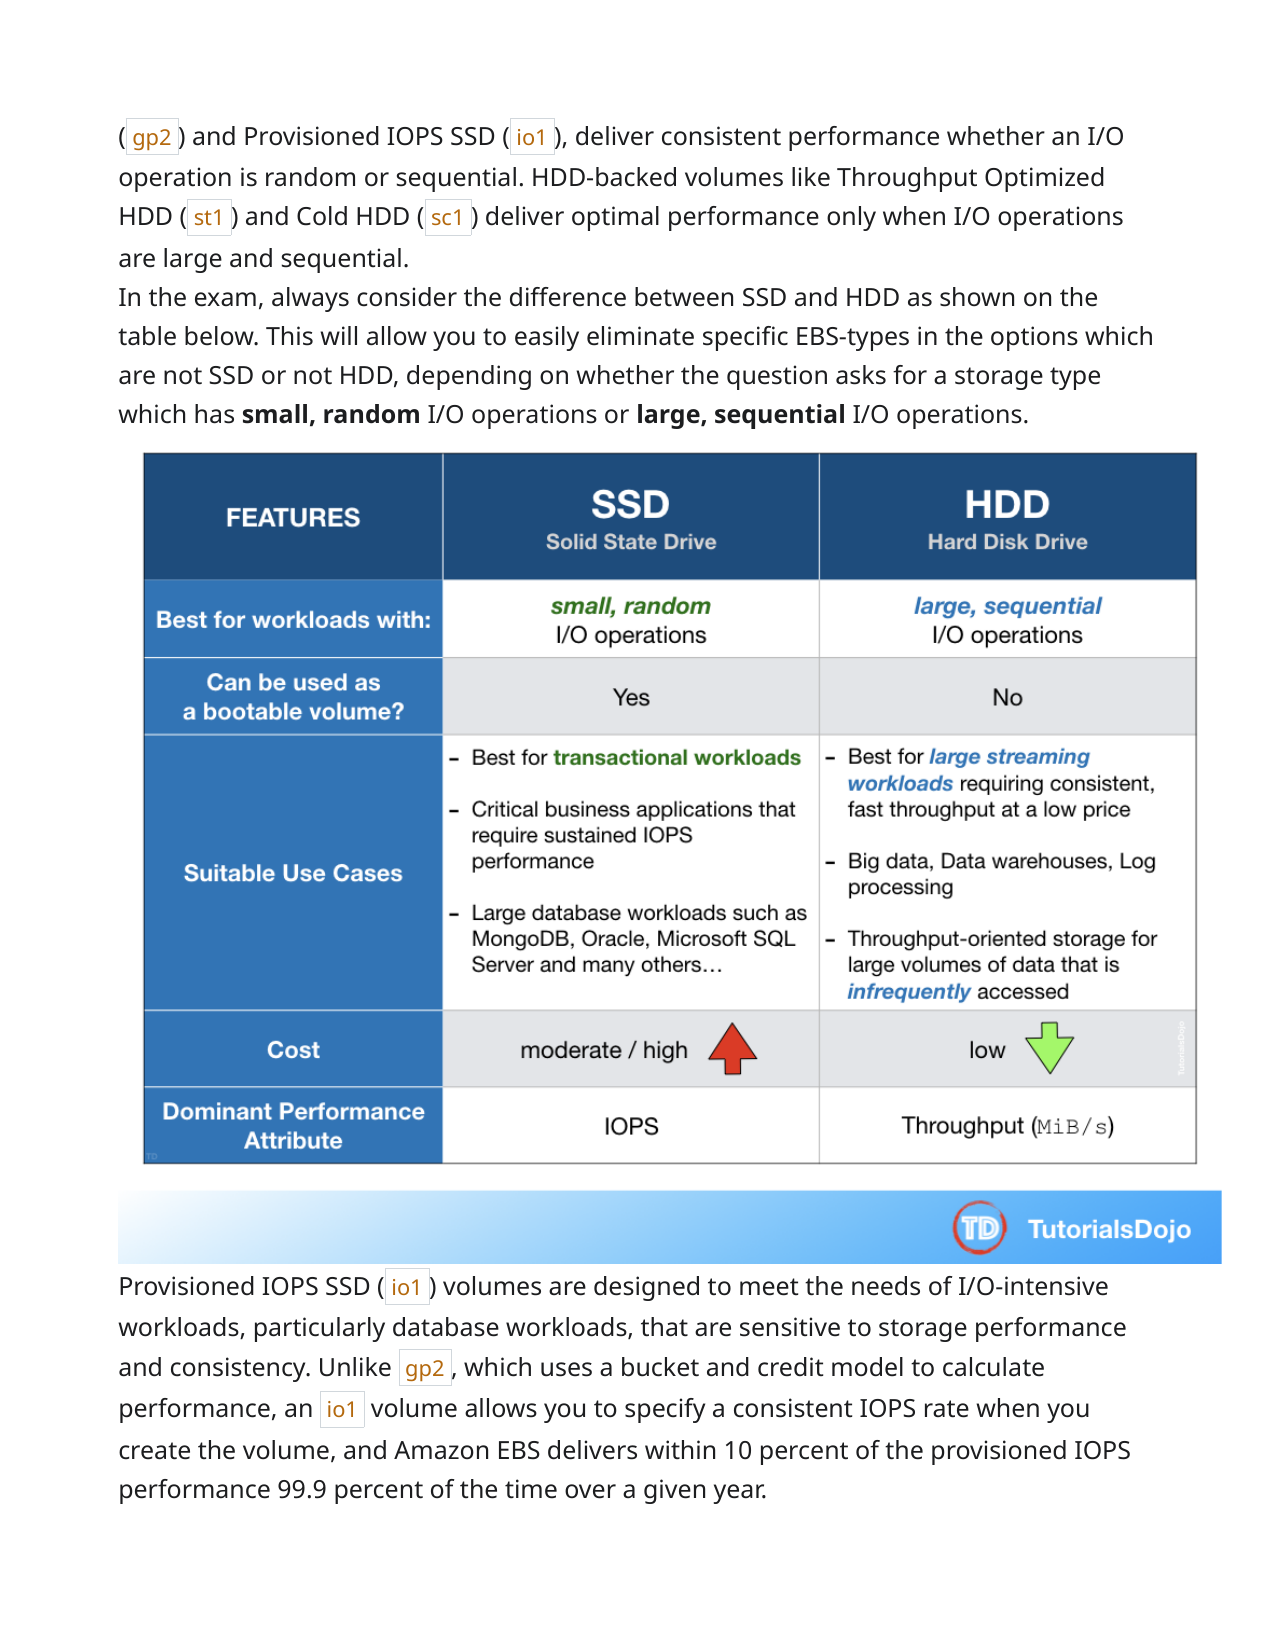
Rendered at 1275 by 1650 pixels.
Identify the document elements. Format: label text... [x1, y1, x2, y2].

text In the exam, always consider the difference between SSD and HDD as shown on the table below. This will allow you to easily eliminate specific EBS-types in the options which are not SSD or not HDD, depending on whether the question asks for a storage type which has small, random I/O operations or large, sequential I/O operations. [118, 280, 1157, 431]
text Provisioned IOPS SSD (io1) volumes are designed to meet the needs of I/O-intensive workloads, particularly database workloads, that are sensitive to storage performance and consistency. Unlike gp2, which uses a bucket and credit model to calculate performance, an io1 volume allows you to specify a consistent IOPS rate when you create the volume, and Amazon EBS delivers within 10 percent of the provisioned IOPS performance 99.9 percent of the time over a given year. [118, 1268, 1157, 1506]
picture [118, 436, 1222, 1264]
text (gp2) and Provisioned IOPS SSD (io1), deliver consistent performance whether an I/O operation is random or sequential. HDD-backed volumes like Throughput Optimized HDD (st1) and Cold HDD (sc1) deliver optimal performance only when I/O operations are large and sequential. [118, 118, 1157, 274]
